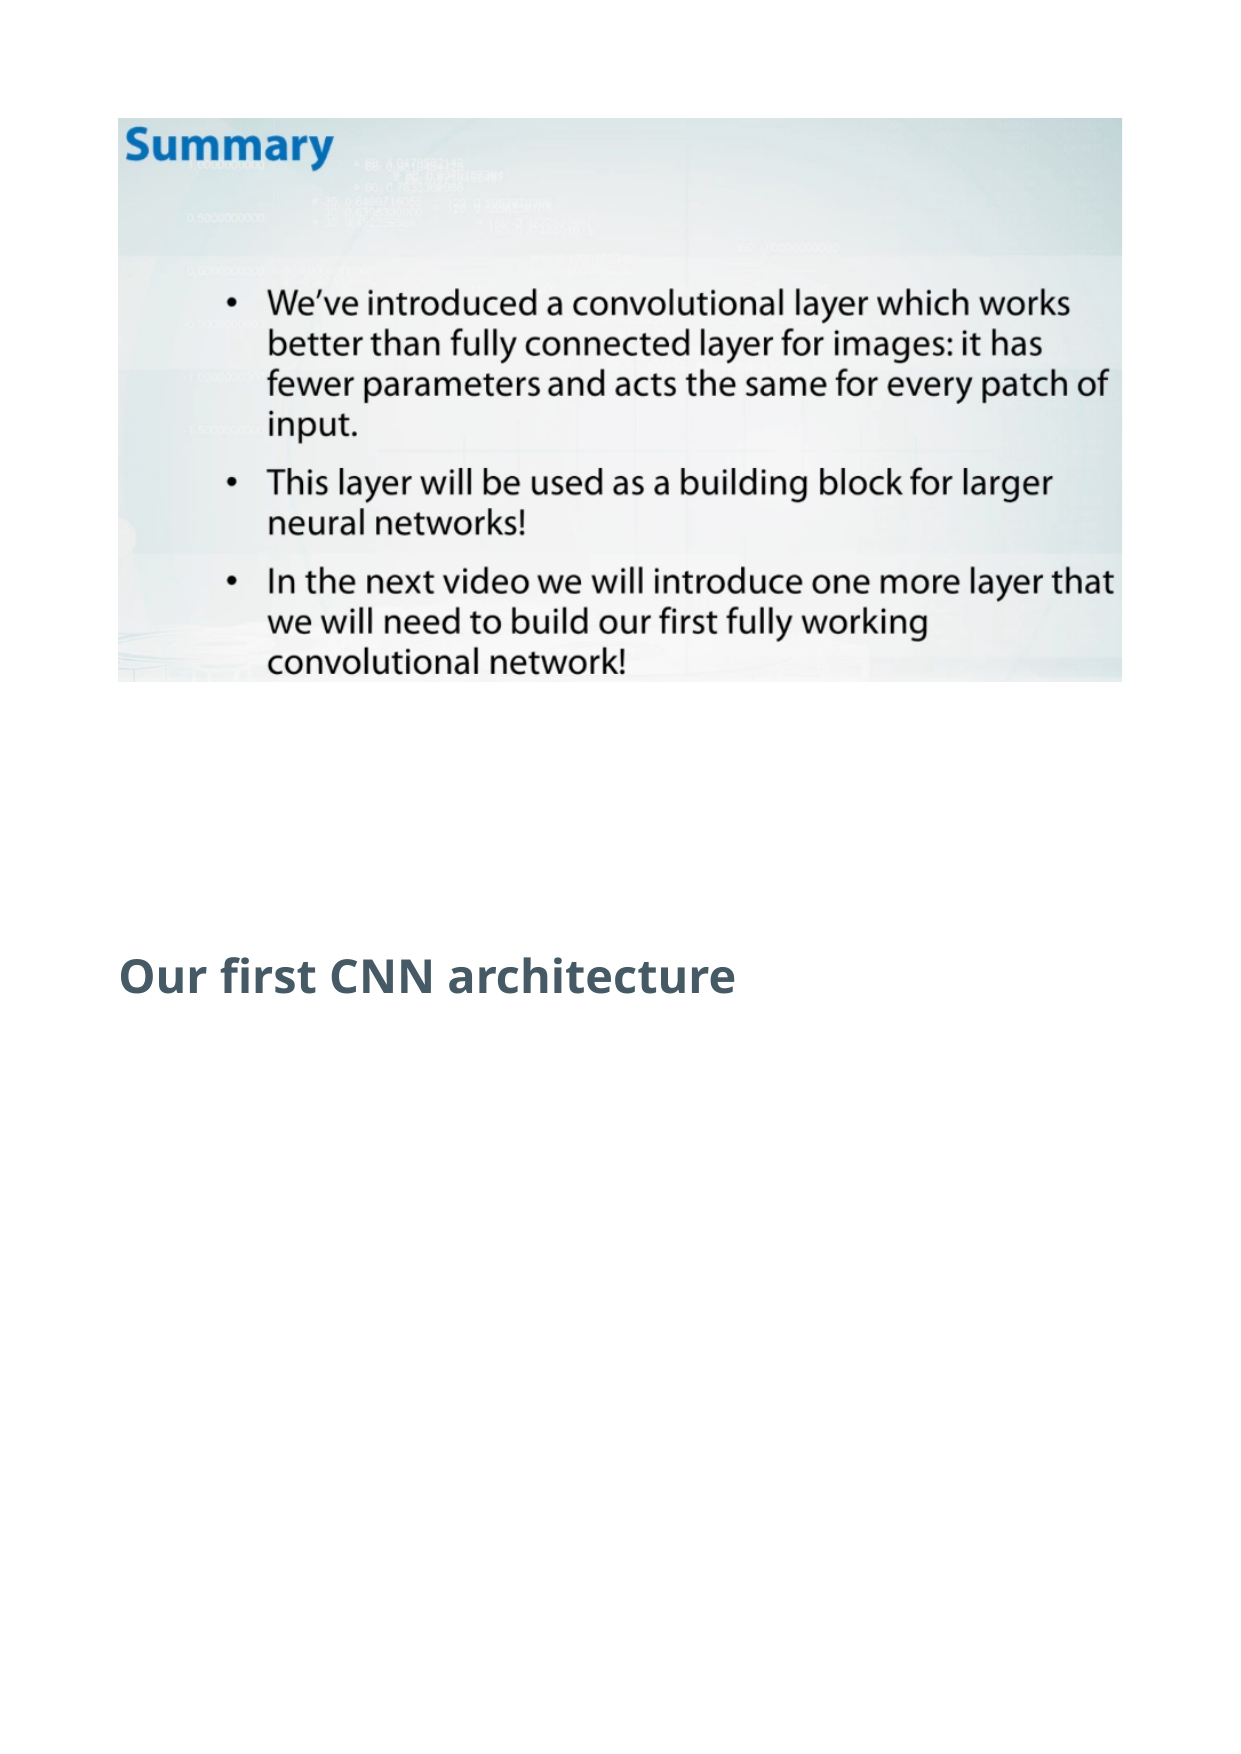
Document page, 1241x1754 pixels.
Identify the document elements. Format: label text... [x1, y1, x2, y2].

picture [118, 118, 1123, 682]
text Our first CNN architecture [118, 943, 1122, 1007]
